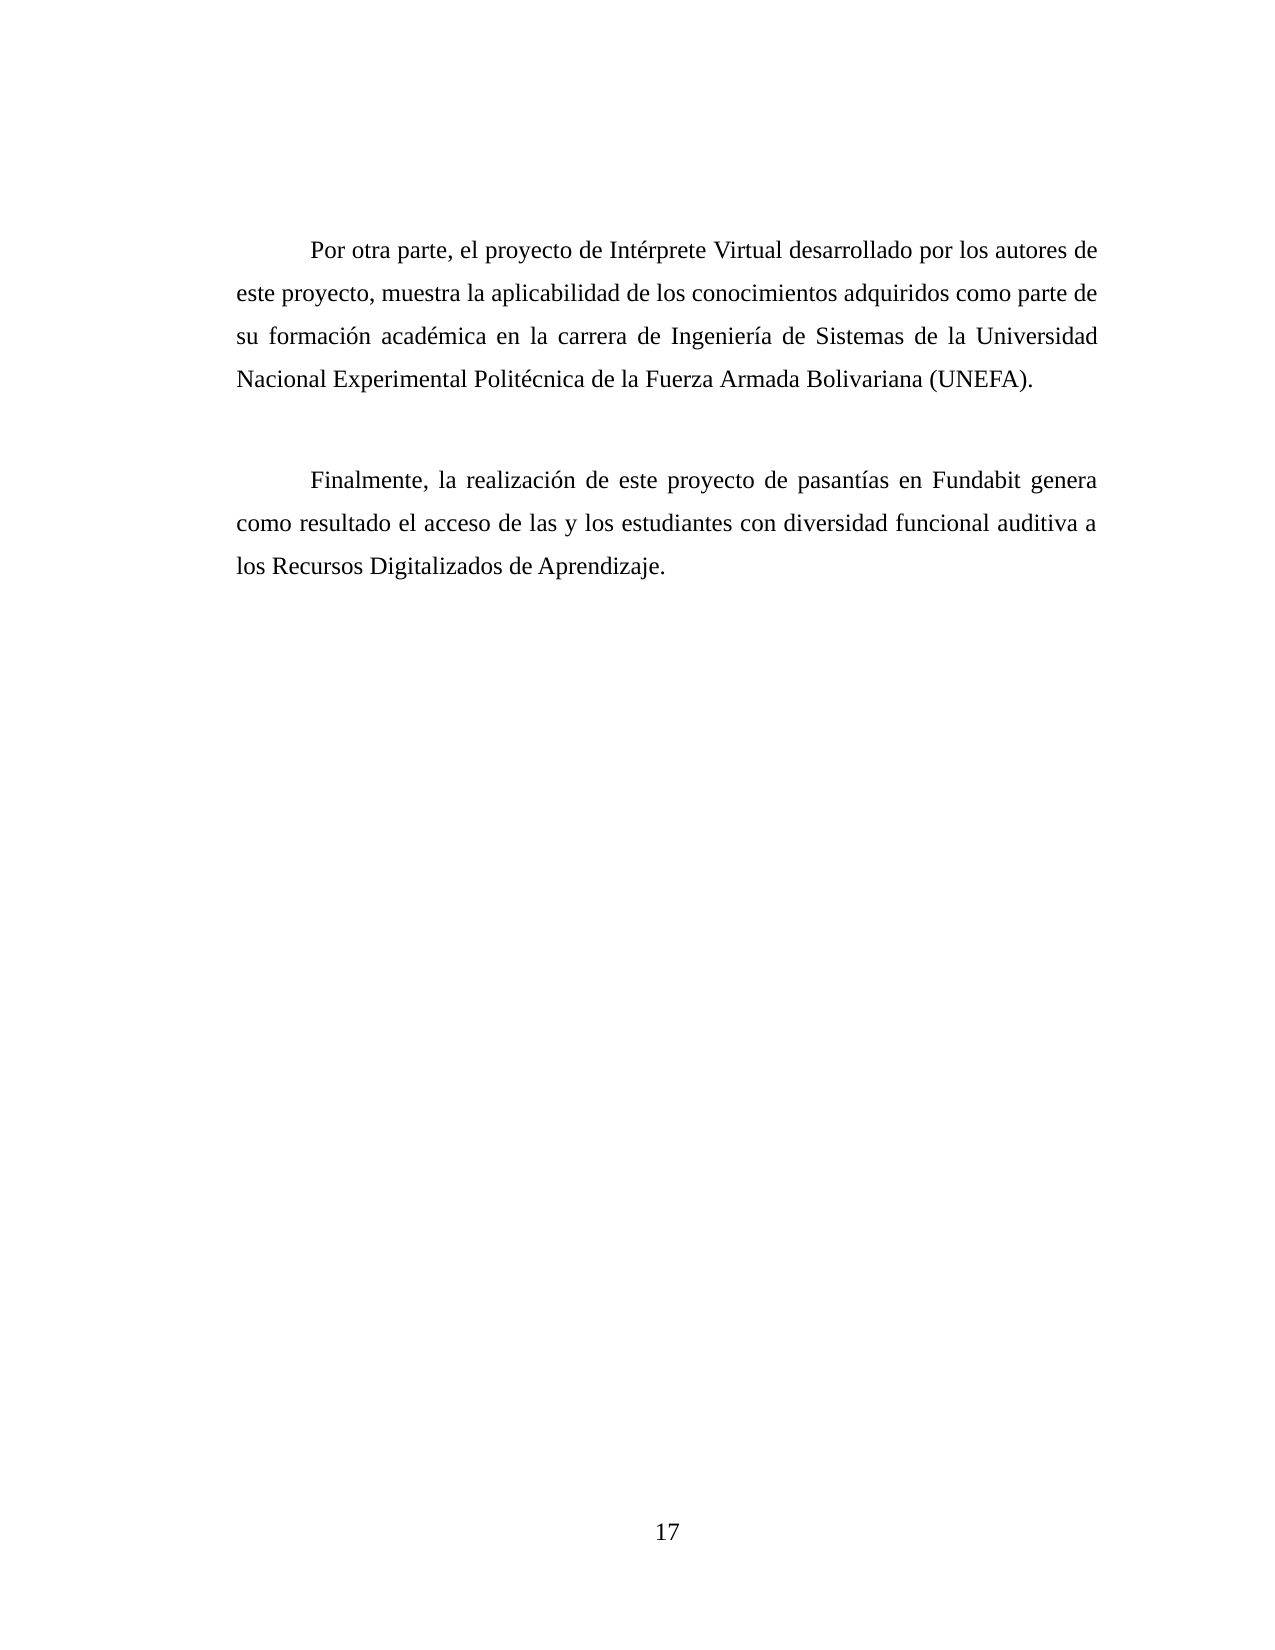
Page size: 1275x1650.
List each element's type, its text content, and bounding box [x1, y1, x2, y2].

text Finalmente, la realización de este proyecto de pasantías en Fundabit genera como resultado el acceso de las y los estudiantes con diversidad funcional auditiva a los Recursos Digitalizados de Aprendizaje. [236, 465, 1098, 580]
text Por otra parte, el proyecto de Intérprete Virtual desarrollado por los autores de este proyecto, muestra la aplicabilidad de los conocimientos adquiridos como parte de su formación académica en la carrera de Ingeniería de Sistemas de la Universidad Nacional Experimental Politécnica de la Fuerza Armada Bolivariana (UNEFA). [236, 235, 1098, 393]
